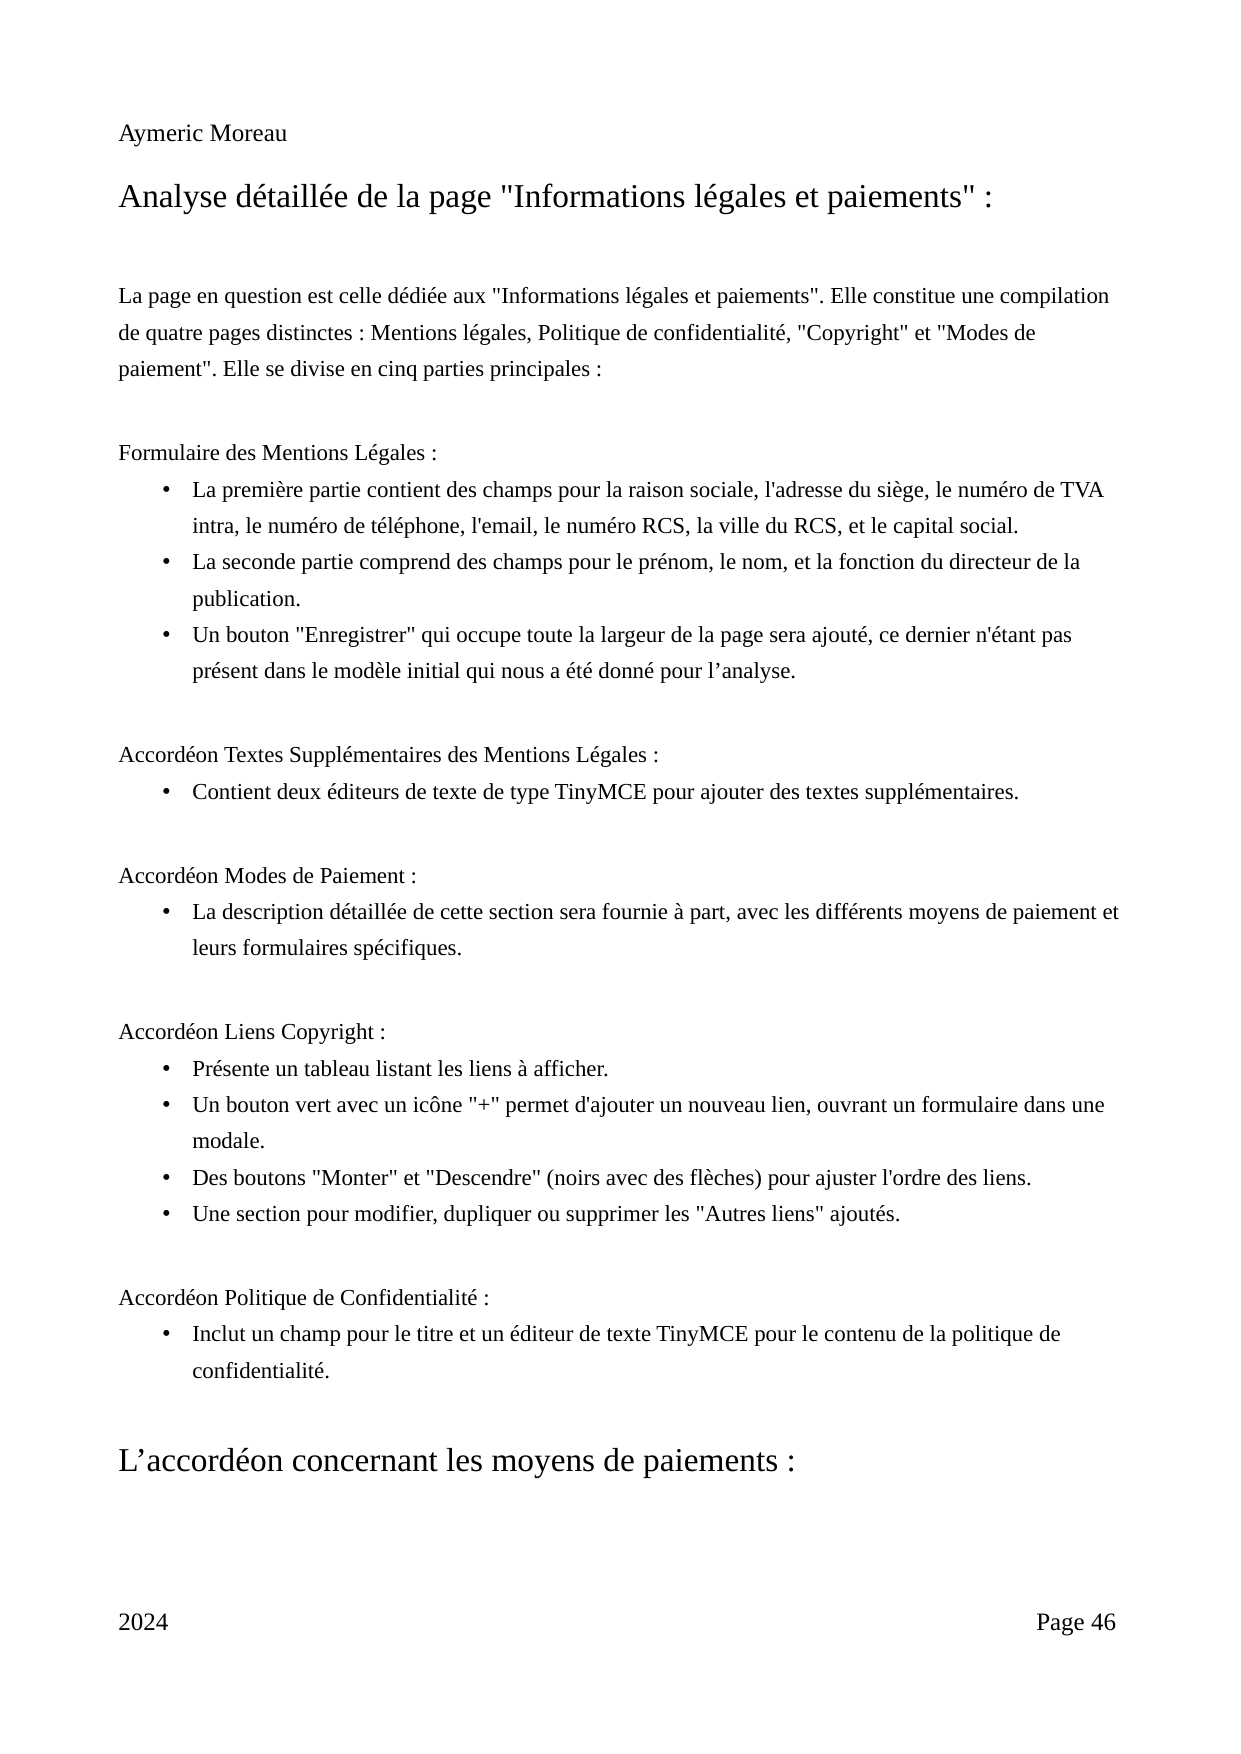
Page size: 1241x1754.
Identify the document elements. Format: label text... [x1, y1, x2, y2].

list La seconde partie comprend des champs pour le prénom, le nom, et la fonction du directeur de la publication. [162, 548, 1122, 611]
text L’accordéon concernant les moyens de paiements : [118, 1441, 1122, 1479]
text Accordéon Politique de Confidentialité : [118, 1284, 1122, 1310]
list Un bouton vert avec un icône "+" permet d'ajouter un nouveau lien, ouvrant un formulaire dans une modale. [162, 1091, 1122, 1154]
text Analyse détaillée de la page "Informations légales et paiements" : [118, 176, 1122, 215]
list Présente un tableau listant les liens à afficher. [162, 1055, 1122, 1081]
list Une section pour modifier, dupliquer ou supprimer les "Autres liens" ajoutés. [162, 1200, 1122, 1226]
text Accordéon Textes Supplémentaires des Mentions Légales : [118, 741, 1122, 768]
text La page en question est celle dédiée aux "Informations légales et paiements". Elle constitue une compilation de quatre pages distinctes : Mentions légales, Politique de confidentialité, "Copyright" et "Modes de paiement". Elle se divise en cinq parties principales : [118, 283, 1122, 382]
list La première partie contient des champs pour la raison sociale, l'adresse du siège, le numéro de TVA intra, le numéro de téléphone, l'email, le numéro RCS, la ville du RCS, et le capital social. [162, 476, 1122, 538]
list Des boutons "Monter" et "Descendre" (noirs avec des flèches) pour ajuster l'ordre des liens. [162, 1164, 1122, 1190]
list Inclut un champ pour le titre et un éditeur de texte TinyMCE pour le contenu de la politique de confidentialité. [162, 1320, 1122, 1383]
list Un bouton "Enregistrer" qui occupe toute la largeur de la page sera ajouté, ce dernier n'étant pas présent dans le modèle initial qui nous a été donné pour l’analyse. [162, 621, 1122, 684]
text Formulaire des Mentions Légales : [118, 439, 1122, 466]
text Accordéon Modes de Paiement : [118, 862, 1122, 888]
list La description détaillée de cette section sera fournie à part, avec les différents moyens de paiement et leurs formulaires spécifiques. [162, 898, 1122, 961]
text Accordéon Liens Copyright : [118, 1018, 1122, 1045]
list Contient deux éditeurs de texte de type TinyMCE pour ajouter des textes supplémentaires. [162, 778, 1122, 804]
